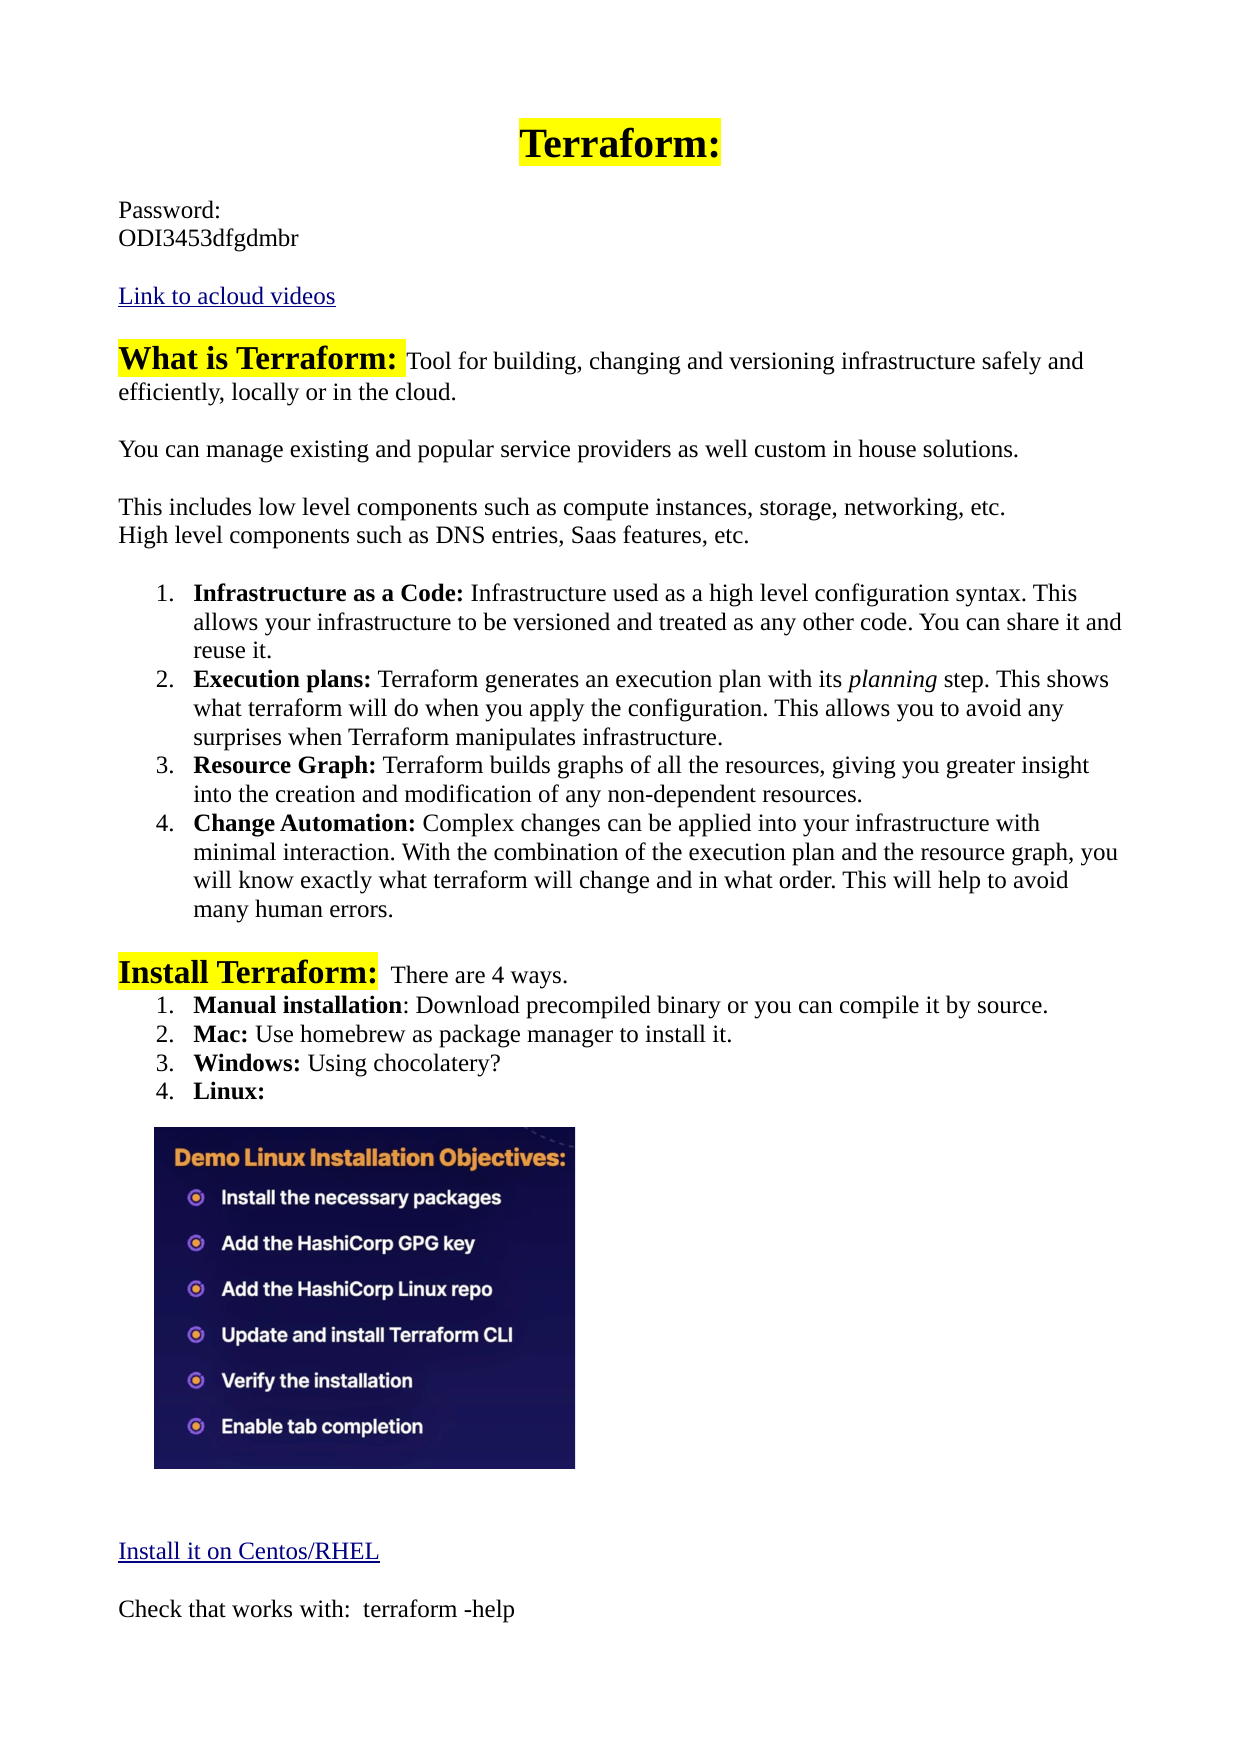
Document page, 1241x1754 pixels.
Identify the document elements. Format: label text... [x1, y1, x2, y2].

text Install Terraform: There are 4 ways. [118, 952, 1122, 990]
list Execution plans: Terraform generates an execution plan with its planning step. This shows what terraform will do when you apply the configuration. This allows you to avoid any surprises when Terraform manipulates infrastructure. [156, 664, 1122, 751]
list Resource Graph: Terraform builds graphs of all the resources, giving you greater insight into the creation and modification of any non-dependent resources. [156, 751, 1122, 808]
list Linux: [156, 1076, 1122, 1105]
list Manual installation: Download precompiled binary or you can compile it by source. [156, 990, 1122, 1019]
picture [154, 1127, 576, 1469]
text You can manage existing and popular service providers as well custom in house solutions. [118, 434, 1122, 463]
text What is Terraform: Tool for building, changing and versioning infrastructure safely and efficiently, locally or in the cloud. [118, 338, 1122, 406]
list Mac: Use homebrew as package manager to install it. [156, 1019, 1122, 1048]
text Link to acloud videos [118, 281, 1122, 310]
text Check that works with: terraform -help [118, 1594, 1122, 1623]
text Install it on Centos/RHEL [118, 1536, 1122, 1565]
text ODI3453dfgdmbr [118, 223, 1122, 252]
text High level components such as DNS entries, Saas features, etc. [118, 521, 1122, 549]
list Infrastructure as a Code: Infrastructure used as a high level configuration syntax. This allows your infrastructure to be versioned and treated as any other code. You can share it and reuse it. [156, 578, 1122, 664]
list Windows: Using chocolatery? [156, 1048, 1122, 1076]
text This includes low level components such as compute instances, storage, networking, etc. [118, 492, 1122, 521]
text Terraform: [118, 118, 1122, 166]
text Password: [118, 195, 1122, 223]
list Change Automation: Complex changes can be applied into your infrastructure with minimal interaction. With the combination of the execution plan and the resource graph, you will know exactly what terraform will change and in what order. This will help to avoid many human errors. [156, 808, 1122, 923]
